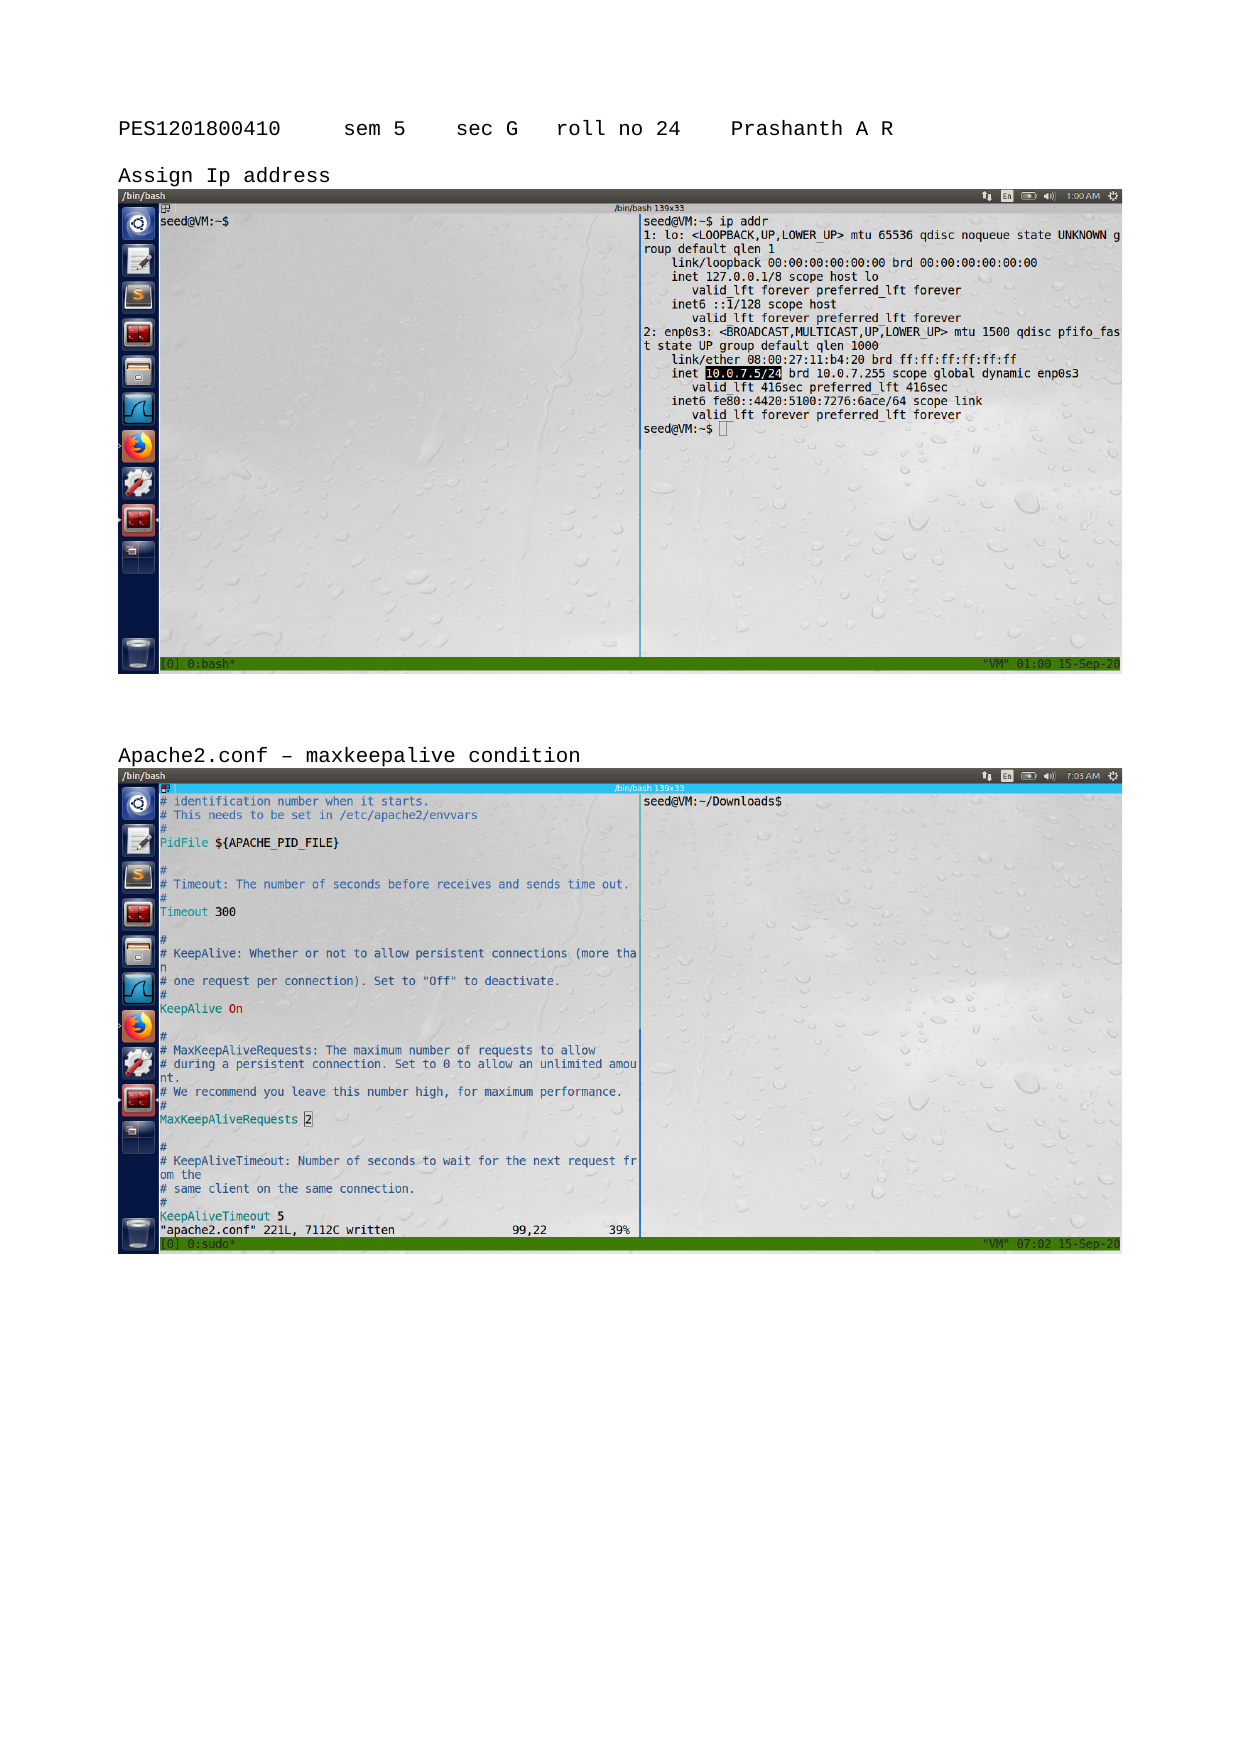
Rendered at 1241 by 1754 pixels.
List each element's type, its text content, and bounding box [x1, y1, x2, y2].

text Apache2.conf – maxkeepalive condition [118, 745, 1122, 768]
picture [118, 768, 1123, 1254]
text PES1201800410 sem 5 sec G roll no 24 Prashanth A R [118, 118, 1122, 142]
text Assign Ip address [118, 165, 1122, 189]
picture [118, 189, 1123, 674]
